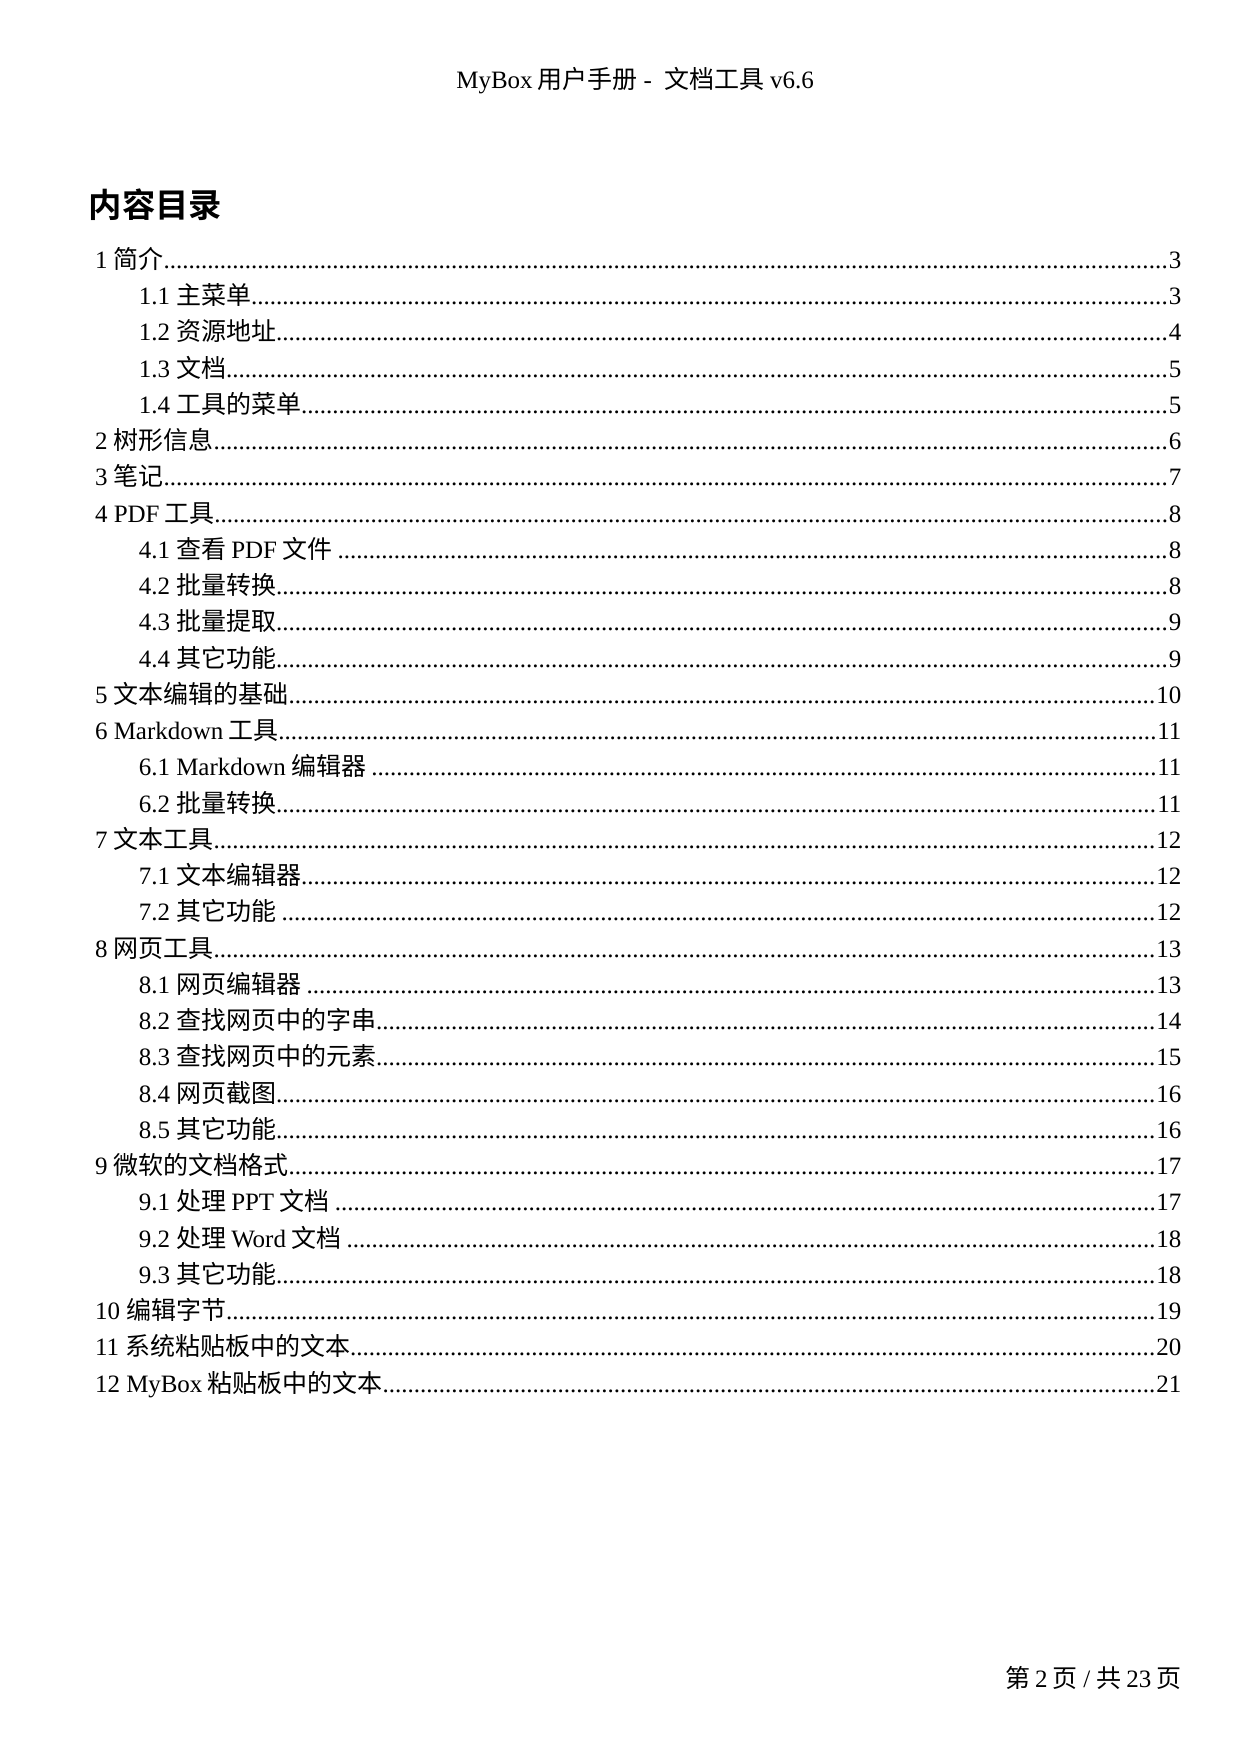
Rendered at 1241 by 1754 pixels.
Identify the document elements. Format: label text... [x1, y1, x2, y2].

text 2 树形信息 6 [88, 421, 1181, 457]
text 9.2 处理Word文档 18 [132, 1218, 1181, 1254]
text 8.2 查找网页中的字串 14 [132, 1001, 1181, 1037]
text 1 简介 3 [88, 239, 1181, 276]
text 8.4 网页截图 16 [132, 1073, 1181, 1109]
text 4.3 批量提取 9 [132, 602, 1181, 638]
text 7.1 文本编辑器 12 [132, 856, 1181, 892]
text 6 Markdown工具 11 [88, 711, 1181, 747]
text 8.5 其它功能 16 [132, 1109, 1181, 1146]
text 1.1 主菜单 3 [132, 276, 1181, 312]
text 8.3 查找网页中的元素 15 [132, 1037, 1181, 1073]
text 8 网页工具 13 [88, 928, 1181, 964]
text 6.1 Markdown编辑器 11 [132, 747, 1181, 783]
text 9.1 处理PPT文档 17 [132, 1182, 1181, 1218]
text 4.1 查看PDF文件 8 [132, 529, 1181, 566]
text 11 系统粘贴板中的文本 20 [88, 1327, 1181, 1363]
text 9.3 其它功能 18 [132, 1254, 1181, 1291]
text 10 编辑字节 19 [88, 1291, 1181, 1327]
text 7.2 其它功能 12 [132, 892, 1181, 928]
subtitle 内容目录 [88, 178, 1181, 227]
text 1.3 文档 5 [132, 348, 1181, 384]
text 9 微软的文档格式 17 [88, 1146, 1181, 1182]
text 1.4 工具的菜单 5 [132, 384, 1181, 421]
text 12 MyBox粘贴板中的文本 21 [88, 1363, 1181, 1399]
text 6.2 批量转换 11 [132, 783, 1181, 819]
text 3 笔记 7 [88, 457, 1181, 493]
text 4.2 批量转换 8 [132, 566, 1181, 602]
text 1.2 资源地址 4 [132, 312, 1181, 348]
text 8.1 网页编辑器 13 [132, 964, 1181, 1001]
text 7 文本工具 12 [88, 819, 1181, 856]
text 4 PDF工具 8 [88, 493, 1181, 529]
text 5 文本编辑的基础 10 [88, 674, 1181, 711]
text 4.4 其它功能 9 [132, 638, 1181, 674]
